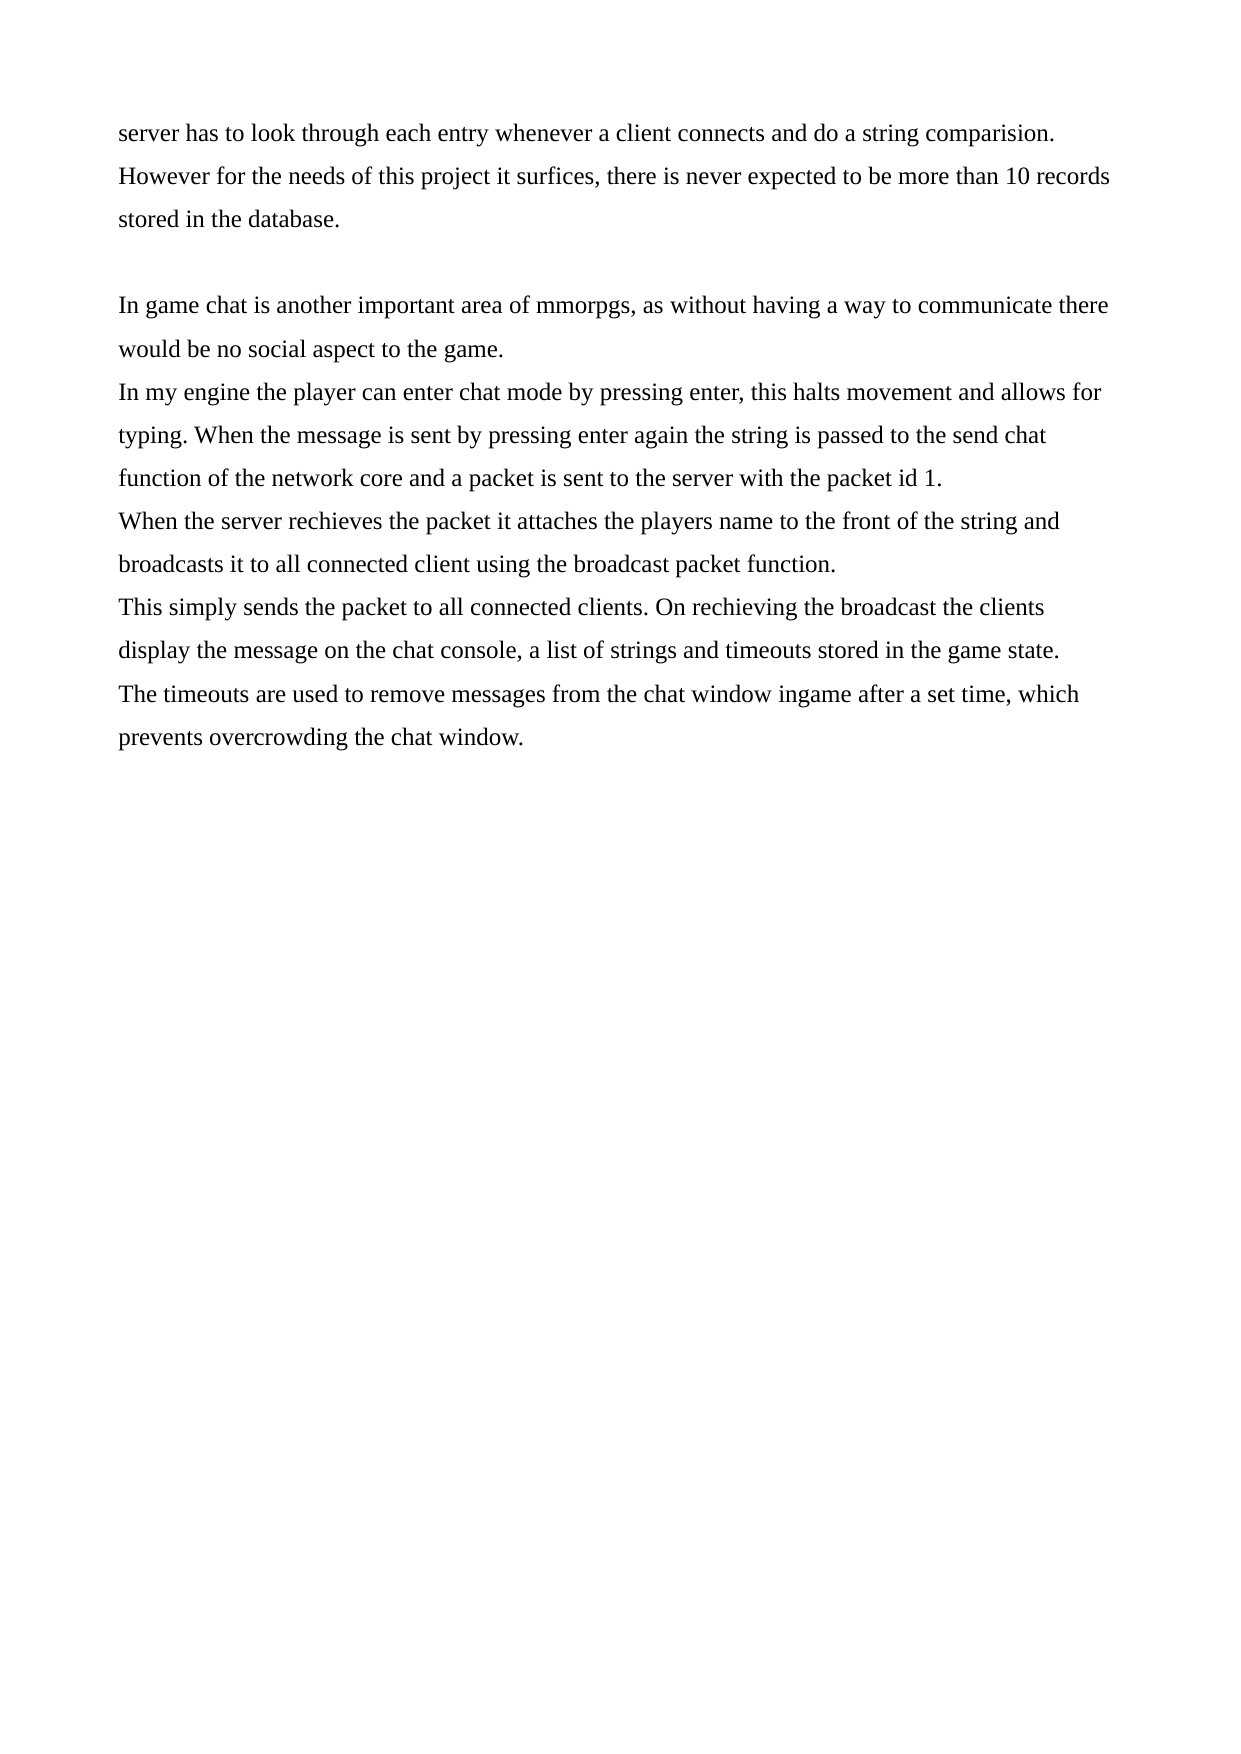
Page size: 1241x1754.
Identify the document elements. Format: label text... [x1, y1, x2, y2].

text In my engine the player can enter chat mode by pressing enter, this halts movement and allows for typing. When the message is sent by pressing enter again the string is passed to the send chat function of the network core and a packet is sent to the server with the packet id 1. [118, 377, 1122, 492]
text This simply sends the packet to all connected clients. On rechieving the broadcast the clients display the message on the chat console, a list of strings and timeouts stored in the game state. [118, 592, 1122, 664]
text server has to look through each entry whenever a client connects and do a string comparision. [118, 118, 1122, 147]
text When the server rechieves the packet it attaches the players name to the front of the string and broadcasts it to all connected client using the broadcast packet function. [118, 506, 1122, 578]
text In game chat is another important area of mmorpgs, as without having a way to communicate there would be no social aspect to the game. [118, 291, 1122, 362]
text However for the needs of this project it surfices, there is never expected to be more than 10 records stored in the database. [118, 161, 1122, 276]
text The timeouts are used to remove messages from the chat window ingame after a set time, which prevents overcrowding the chat window. [118, 679, 1122, 751]
